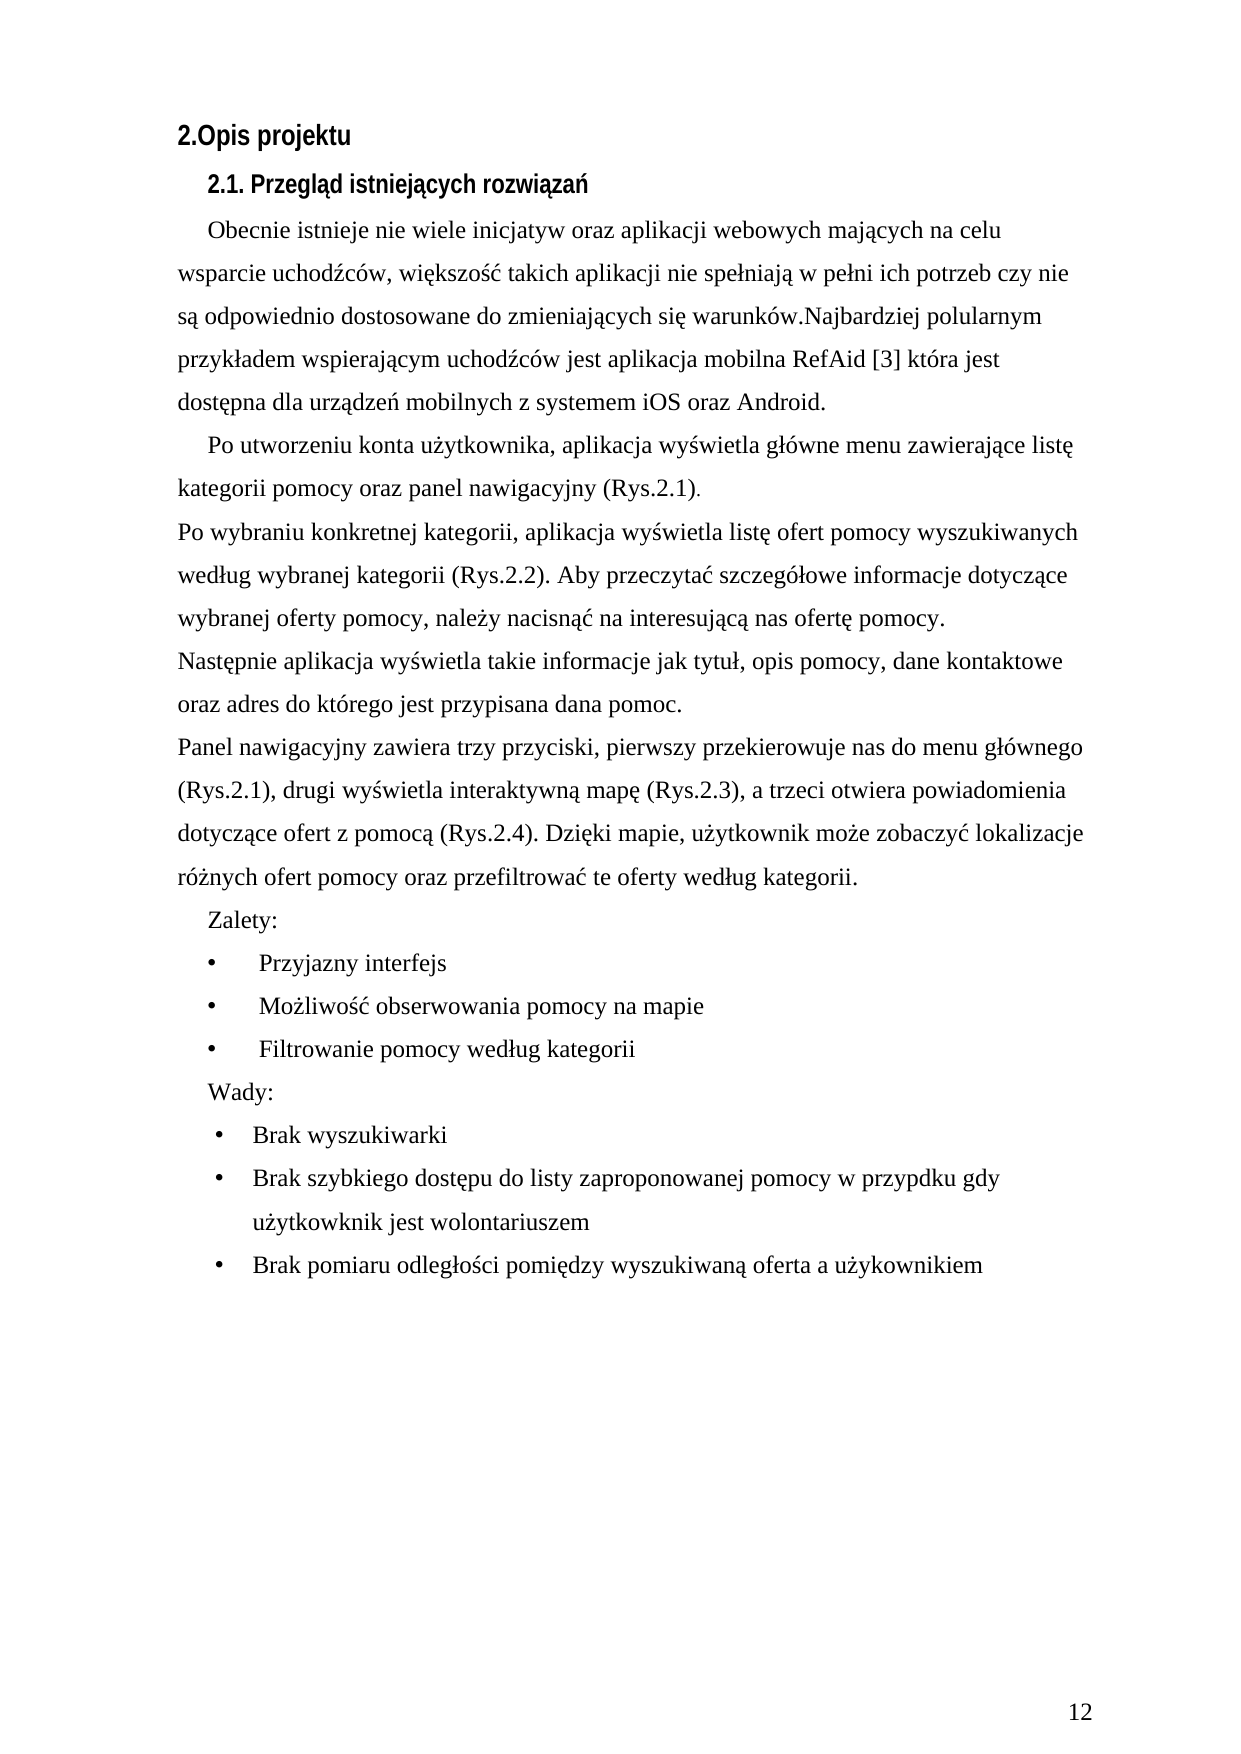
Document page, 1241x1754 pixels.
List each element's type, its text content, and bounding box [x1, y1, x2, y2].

text Wady: [177, 1077, 1092, 1106]
text 2.1. Przegląd istniejących rozwiązań [177, 168, 1092, 199]
list Filtrowanie pomocy według kategorii [177, 1034, 1092, 1063]
text Panel nawigacyjny zawiera trzy przyciski, pierwszy przekierowuje nas do menu głównego (Rys.2.1), drugi wyświetla interaktywną mapę (Rys.2.3), a trzeci otwiera powiadomienia dotyczące ofert z pomocą (Rys.2.4). Dzięki mapie, użytkownik może zobaczyć lokalizacje różnych ofert pomocy oraz przefiltrować te oferty według kategorii. [177, 732, 1092, 890]
text Zalety: [177, 905, 1092, 933]
list Brak pomiaru odległości pomiędzy wyszukiwaną oferta a użykownikiem [215, 1250, 1092, 1278]
text 2.Opis projektu [177, 118, 1092, 152]
text Następnie aplikacja wyświetla takie informacje jak tytuł, opis pomocy, dane kontaktowe oraz adres do którego jest przypisana dana pomoc. [177, 646, 1092, 718]
list Brak szybkiego dostępu do listy zaproponowanej pomocy w przypdku gdy użytkowknik jest wolontariuszem [215, 1163, 1092, 1235]
text Obecnie istnieje nie wiele inicjatyw oraz aplikacji webowych mających na celu wsparcie uchodźców, większość takich aplikacji nie spełniają w pełni ich potrzeb czy nie są odpowiednio dostosowane do zmieniających się warunków.Najbardziej polularnym przykładem wspierającym uchodźców jest aplikacja mobilna RefAid [3] która jest dostępna dla urządzeń mobilnych z systemem iOS oraz Android. [177, 215, 1092, 416]
list Brak wyszukiwarki [215, 1120, 1092, 1149]
list Przyjazny interfejs [177, 948, 1092, 977]
text Po wybraniu konkretnej kategorii, aplikacja wyświetla listę ofert pomocy wyszukiwanych według wybranej kategorii (Rys.2.2). Aby przeczytać szczegółowe informacje dotyczące wybranej oferty pomocy, należy nacisnąć na interesującą nas ofertę pomocy. [177, 517, 1092, 632]
list Możliwość obserwowania pomocy na mapie [177, 991, 1092, 1020]
text Po utworzeniu konta użytkownika, aplikacja wyświetla główne menu zawierające listę kategorii pomocy oraz panel nawigacyjny (Rys.2.1). [177, 430, 1092, 502]
